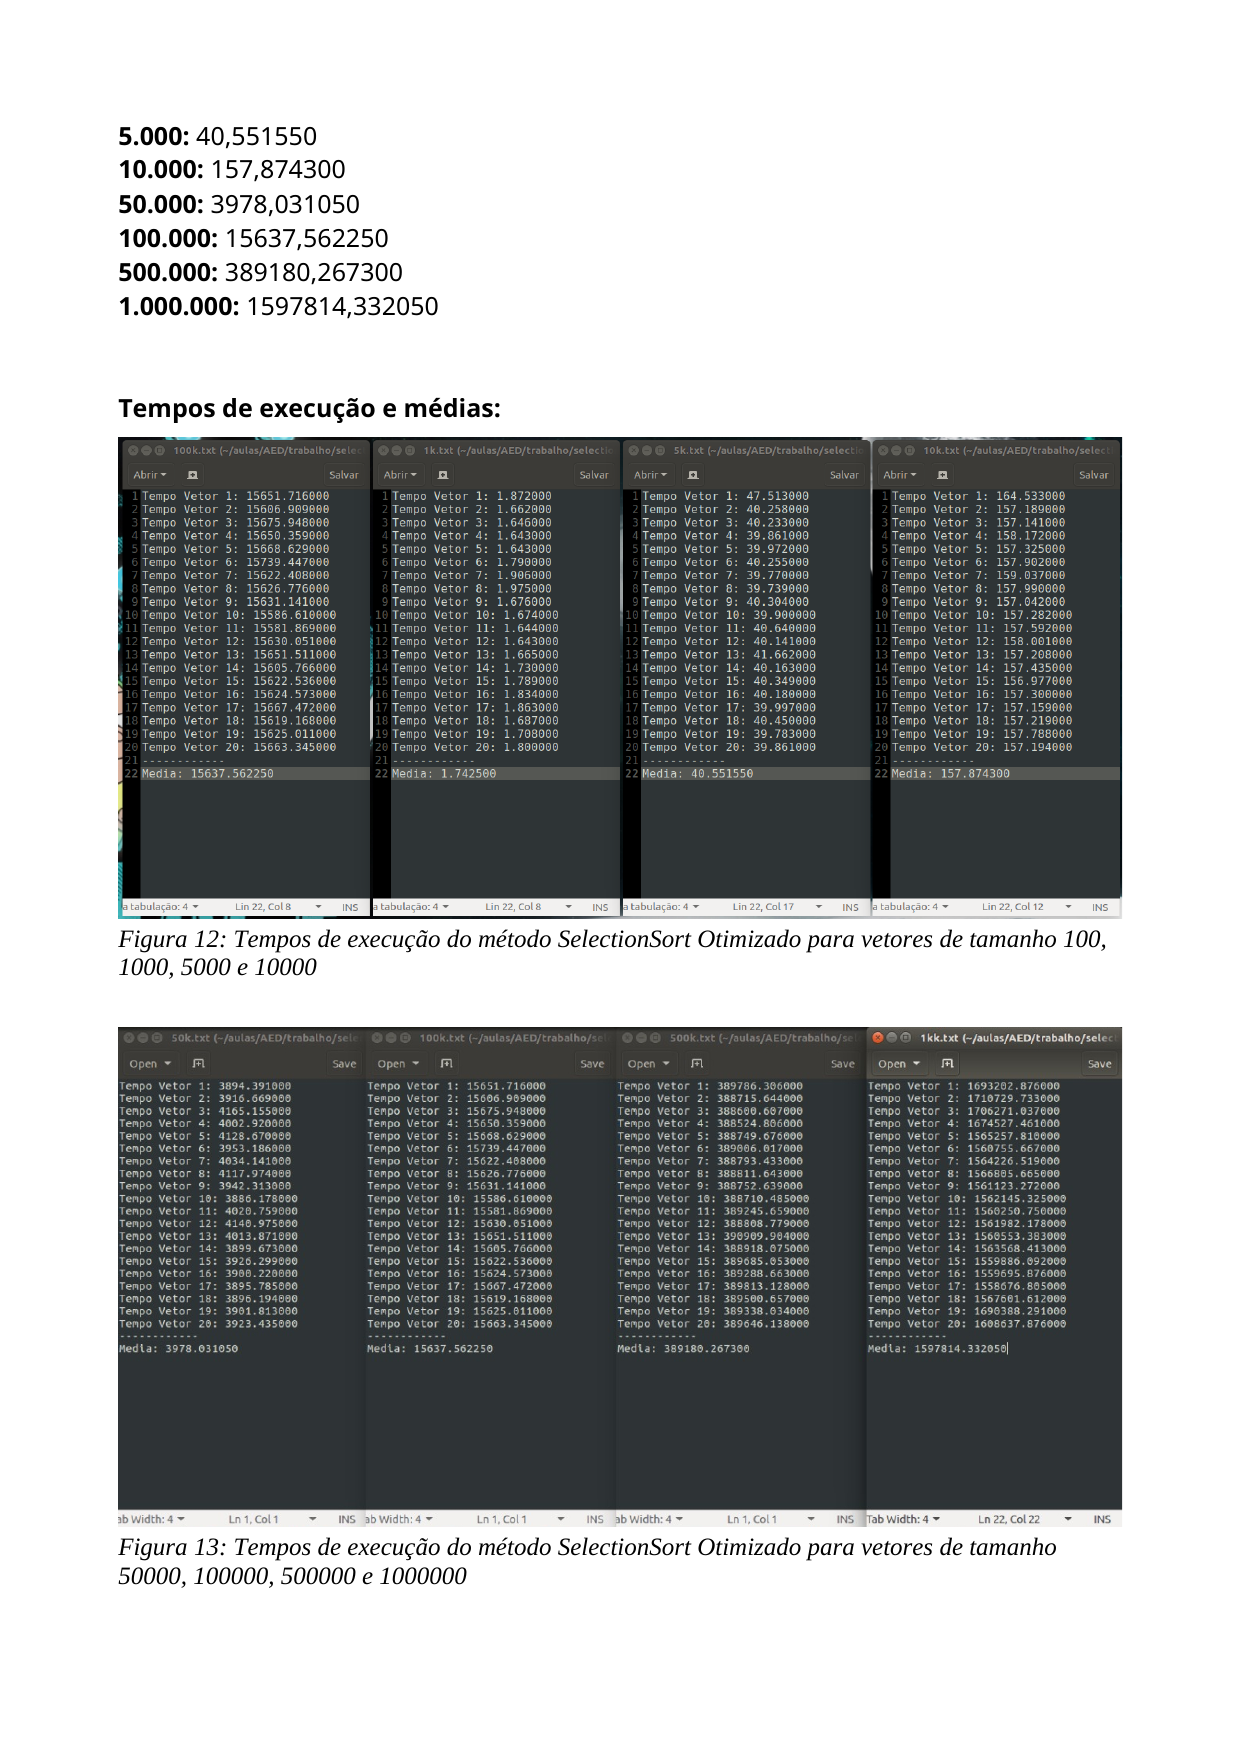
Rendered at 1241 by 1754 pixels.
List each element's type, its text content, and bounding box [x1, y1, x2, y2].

text Figura 13: Tempos de execução do método SelectionSort Otimizado para vetores de tamanho 50000, 100000, 500000 e 1000000 [118, 1527, 1122, 1590]
text Tempos de execução e médias: [118, 391, 1122, 425]
picture [118, 437, 1123, 919]
text 5.000: 40,551550 [118, 118, 1122, 152]
text 1.000.000: 1597814,332050 [118, 288, 1122, 322]
text 500.000: 389180,267300 [118, 254, 1122, 288]
text 10.000: 157,874300 [118, 152, 1122, 186]
text 50.000: 3978,031050 [118, 186, 1122, 220]
picture [118, 1027, 1123, 1527]
text Figura 12: Tempos de execução do método SelectionSort Otimizado para vetores de tamanho 100, 1000, 5000 e 10000 [118, 919, 1122, 981]
text 100.000: 15637,562250 [118, 220, 1122, 254]
